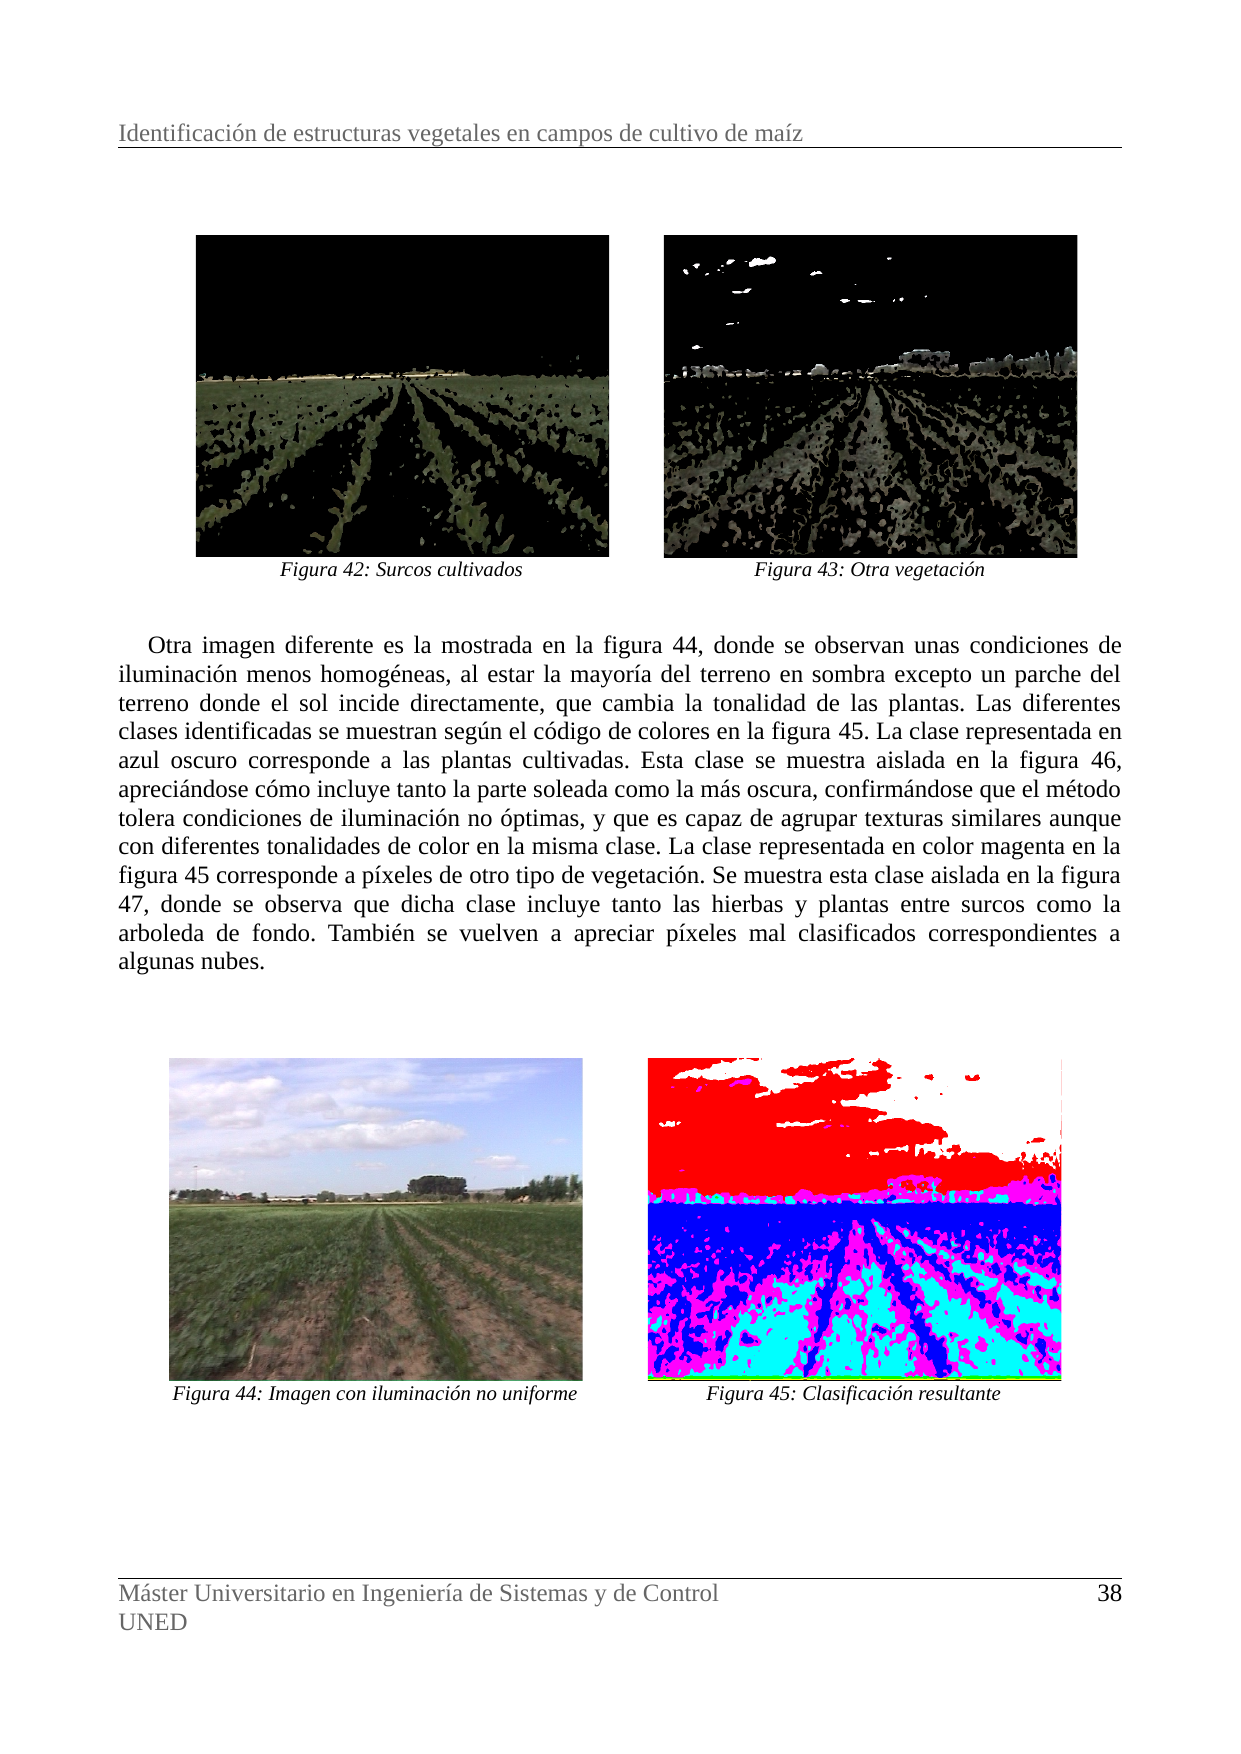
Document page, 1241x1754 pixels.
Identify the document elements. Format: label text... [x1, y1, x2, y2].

text Figura 44: Imagen con iluminación no uniforme [169, 1381, 582, 1405]
text Otra imagen diferente es la mostrada en la figura 44, donde se observan unas condiciones de iluminación menos homogéneas, al estar la mayoría del terreno en sombra excepto un parche del terreno donde el sol incide directamente, que cambia la tonalidad de las plantas. Las diferentes clases identificadas se muestran según el código de colores en la figura 45. La clase representada en azul oscuro corresponde a las plantas cultivadas. Esta clase se muestra aislada en la figura 46, apreciándose cómo incluye tanto la parte soleada como la más oscura, confirmándose que el método tolera condiciones de iluminación no óptimas, y que es capaz de agrupar texturas similares aunque con diferentes tonalidades de color en la misma clase. La clase representada en color magenta en la figura 45 corresponde a píxeles de otro tipo de vegetación. Se muestra esta clase aislada en la figura 47, donde se observa que dicha clase incluye tanto las hierbas y plantas entre surcos como la arboleda de fondo. También se vuelven a apreciar píxeles mal clasificados correspondientes a algunas nubes. [118, 630, 1122, 975]
text Figura 42: Surcos cultivados [196, 557, 609, 581]
text Figura 43: Otra vegetación [664, 558, 1077, 581]
picture [195, 235, 610, 557]
picture [169, 1058, 583, 1381]
picture [663, 235, 1078, 558]
picture [647, 1058, 1062, 1381]
text Figura 45: Clasificación resultante [648, 1381, 1061, 1405]
